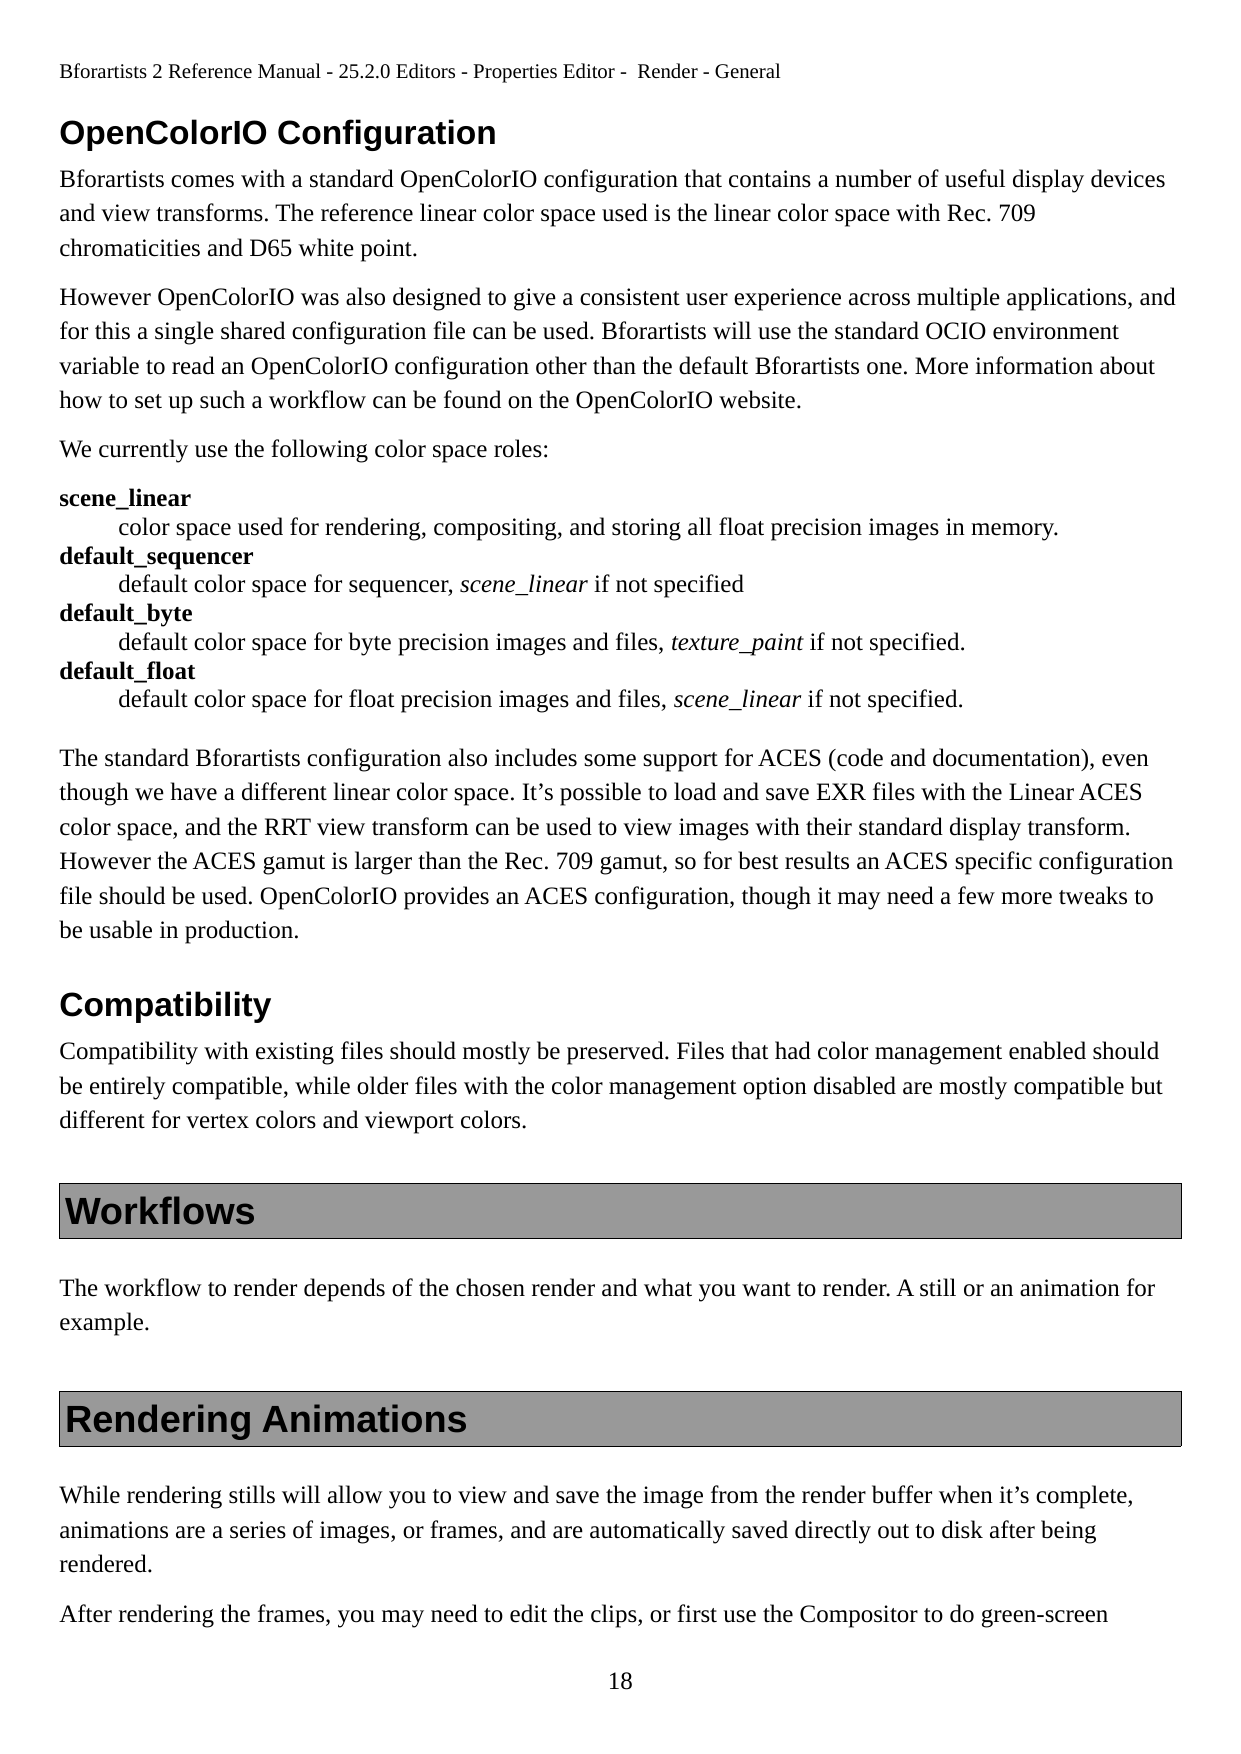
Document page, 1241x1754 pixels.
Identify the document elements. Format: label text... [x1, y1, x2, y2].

list default color space for byte precision images and files, texture_paint if not specified. [118, 627, 1181, 656]
subtitle OpenColorIO Configuration [59, 113, 1181, 151]
subtitle default_byte [59, 598, 1181, 627]
text Compatibility with existing files should mostly be preserved. Files that had color management enabled should be entirely compatible, while older files with the color management option disabled are mostly compatible but different for vertex colors and viewport colors. [59, 1036, 1181, 1134]
list default color space for sequencer, scene_linear if not specified [118, 569, 1181, 598]
text The workflow to render depends of the chosen render and what you want to render. A still or an animation for example. [59, 1273, 1181, 1336]
text However OpenColorIO was also designed to give a consistent user experience across multiple applications, and for this a single shared configuration file can be used. Bforartists will use the standard OCIO environment variable to read an OpenColorIO configuration other than the default Bforartists one. More information about how to set up such a workflow can be found on the OpenColorIO website. [59, 282, 1181, 414]
list default color space for float precision images and files, scene_linear if not specified. [118, 684, 1181, 713]
table_header Rendering Animations [60, 1392, 1181, 1446]
subtitle scene_linear [59, 483, 1181, 512]
text The standard Bforartists configuration also includes some support for ACES (code and documentation), even though we have a different linear color space. It’s possible to load and save EXR files with the Linear ACES color space, and the RRT view transform can be used to view images with their standard display transform. However the ACES gamut is larger than the Rec. 709 gamut, so for best results an ACES specific configuration file should be used. OpenColorIO provides an ACES configuration, though it may need a few more tweaks to be usable in production. [59, 743, 1181, 944]
subtitle default_sequencer [59, 541, 1181, 569]
subtitle default_float [59, 656, 1181, 684]
text We currently use the following color space roles: [59, 434, 1181, 463]
text After rendering the frames, you may need to edit the clips, or first use the Compositor to do green-screen [59, 1599, 1181, 1627]
text While rendering stills will allow you to view and save the image from the render buffer when it’s complete, animations are a series of images, or frames, and are automatically saved directly out to disk after being rendered. [59, 1481, 1181, 1578]
list color space used for rendering, compositing, and storing all float precision images in memory. [118, 512, 1181, 541]
subtitle Compatibility [59, 985, 1181, 1024]
text Bforartists comes with a standard OpenColorIO configuration that contains a number of useful display devices and view transforms. The reference linear color space used is the linear color space with Rec. 709 chromaticities and D65 white point. [59, 164, 1181, 261]
table_header Workflows [60, 1184, 1181, 1238]
